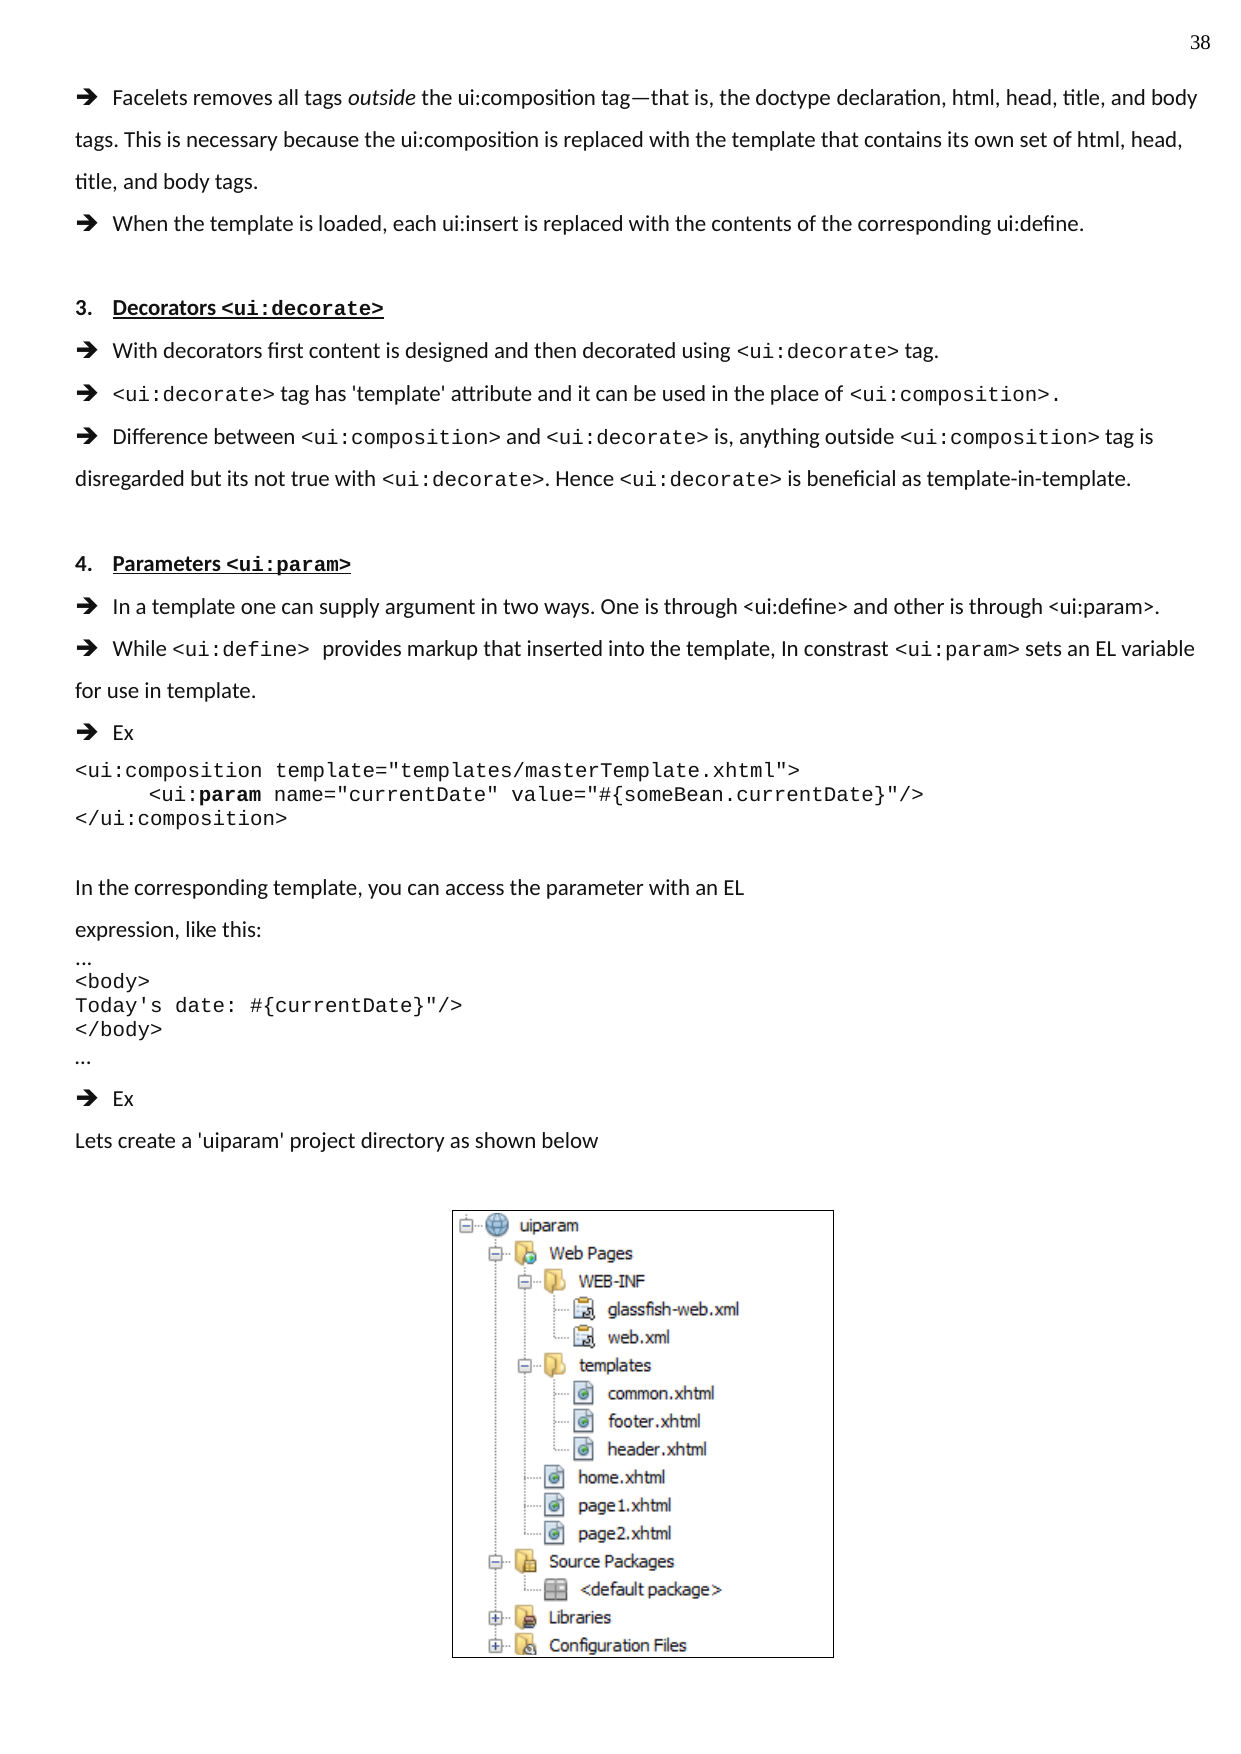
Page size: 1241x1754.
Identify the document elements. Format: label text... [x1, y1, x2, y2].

text Today's date: #{currentDate}"/> [75, 995, 1211, 1019]
text expression, like this: [75, 915, 1211, 943]
list 3. Decorators <ui:decorate> [75, 293, 1211, 322]
list Lets create a 'uiparam' project directory as shown below [75, 1126, 1211, 1154]
list With decorators first content is designed and then decorated using <ui:decorate> tag. [75, 336, 1211, 365]
list <ui:decorate> tag has 'template' attribute and it can be used in the place of <ui:composition>. [75, 379, 1211, 408]
list While <ui:define> provides markup that inserted into the template, In constrast <ui:param> sets an EL variable for use in template. [75, 634, 1211, 704]
list Ex [75, 1084, 1211, 1112]
list Difference between <ui:composition> and <ui:decorate> is, anything outside <ui:composition> tag is disregarded but its not true with <ui:decorate>. Hence <ui:decorate> is beneficial as template-in-template. [75, 422, 1211, 493]
text In the corresponding template, you can access the parameter with an EL [75, 873, 1211, 901]
text <ui:composition template="templates/masterTemplate.xhtml"> [75, 760, 1211, 784]
text … [75, 1042, 1211, 1070]
text <ui:param name="currentDate" value="#{someBean.currentDate}"/> [75, 784, 1211, 808]
list When the template is loaded, each ui:insert is replaced with the contents of the corresponding ui:define. [75, 209, 1211, 237]
list In a template one can supply argument in two ways. One is through <ui:define> and other is through <ui:param>. [75, 592, 1211, 620]
text ... [75, 943, 1211, 971]
text </ui:composition> [75, 808, 1211, 831]
text 4. Parameters <ui:param> [75, 549, 1211, 578]
list Facelets removes all tags outside the ui:composition tag—that is, the doctype declaration, html, head, title, and body tags. This is necessary because the ui:composition is replaced with the template that contains its own set of html, head, title, and body tags. [75, 83, 1211, 196]
list Ex [75, 718, 1211, 746]
text </body> [75, 1019, 1211, 1042]
text <body> [75, 971, 1211, 995]
